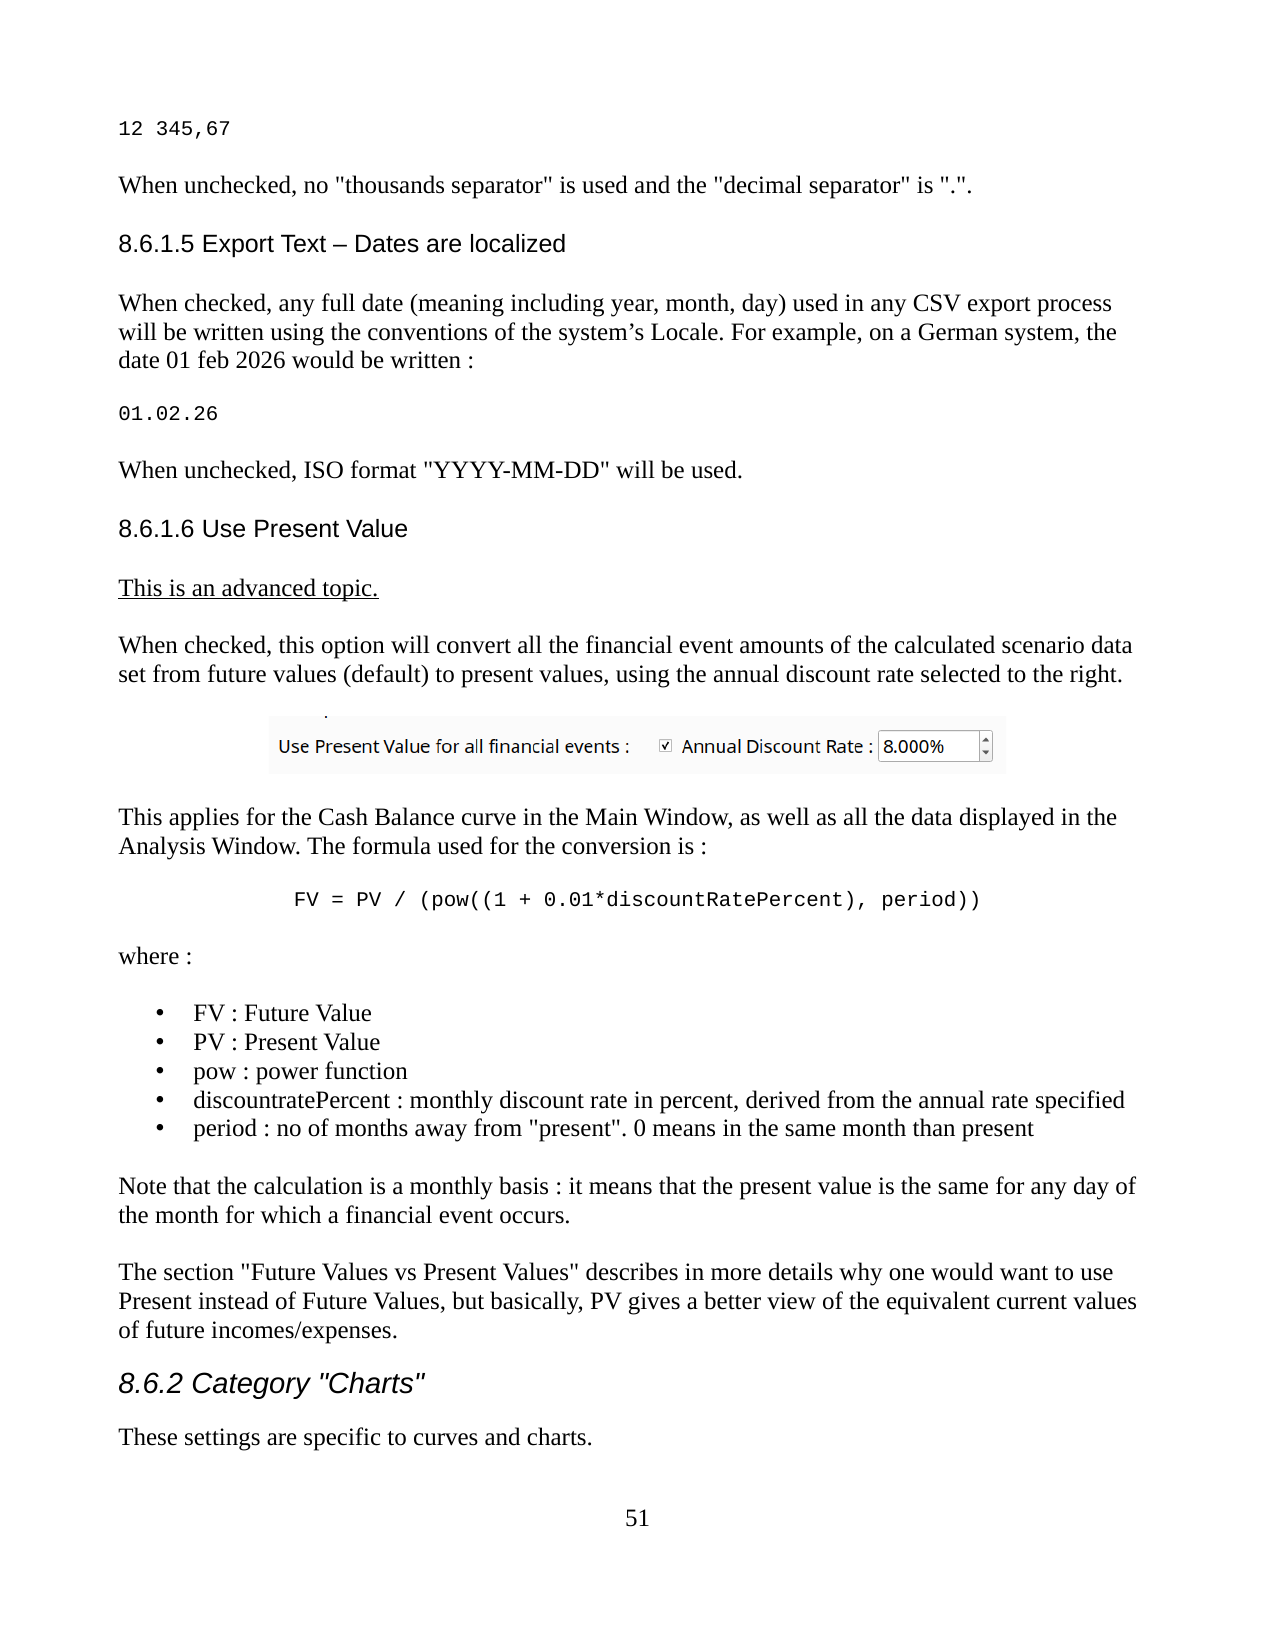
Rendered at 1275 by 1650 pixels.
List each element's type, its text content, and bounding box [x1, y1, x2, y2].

text When unchecked, ISO format "YYYY-MM-DD" will be used. [118, 455, 1157, 484]
text FV = PV / (pow((1 + 0.01*discountRatePercent), period)) [118, 888, 1157, 912]
text 01.02.26 [118, 403, 1157, 427]
text This is an advanced topic. [118, 573, 1157, 602]
list pow : power function [156, 1056, 1157, 1085]
text Note that the calculation is a monthly basis : it means that the present value is the same for any day of the month for which a financial event occurs. [118, 1171, 1157, 1228]
list discountratePercent : monthly discount rate in percent, derived from the annual rate specified [156, 1085, 1157, 1113]
subtitle Category "Charts" [118, 1366, 1157, 1399]
text When checked, this option will convert all the financial event amounts of the calculated scenario data set from future values (default) to present values, using the annual discount rate selected to the right. [118, 630, 1157, 688]
text When unchecked, no "thousands separator" is used and the "decimal separator" is ".". [118, 171, 1157, 199]
text These settings are specific to curves and charts. [118, 1422, 1157, 1451]
picture [268, 716, 1007, 774]
text This applies for the Cash Balance curve in the Main Window, as well as all the data displayed in the Analysis Window. The formula used for the conversion is : [118, 802, 1157, 860]
text The section "Future Values vs Present Values" describes in more details why one would want to use Present instead of Future Values, but basically, PV gives a better view of the equivalent current values of future incomes/expenses. [118, 1257, 1157, 1343]
list PV : Present Value [156, 1027, 1157, 1056]
subtitle Export Text – Dates are localized [118, 229, 1157, 258]
text where : [118, 941, 1157, 970]
text 12 345,67 [118, 118, 1157, 142]
subtitle Use Present Value [118, 514, 1157, 543]
list FV : Future Value [156, 998, 1157, 1027]
list period : no of months away from "present". 0 means in the same month than present [156, 1113, 1157, 1142]
text When checked, any full date (meaning including year, month, day) used in any CSV export process will be written using the conventions of the system’s Locale. For example, on a German system, the date 01 feb 2026 would be written : [118, 288, 1157, 374]
